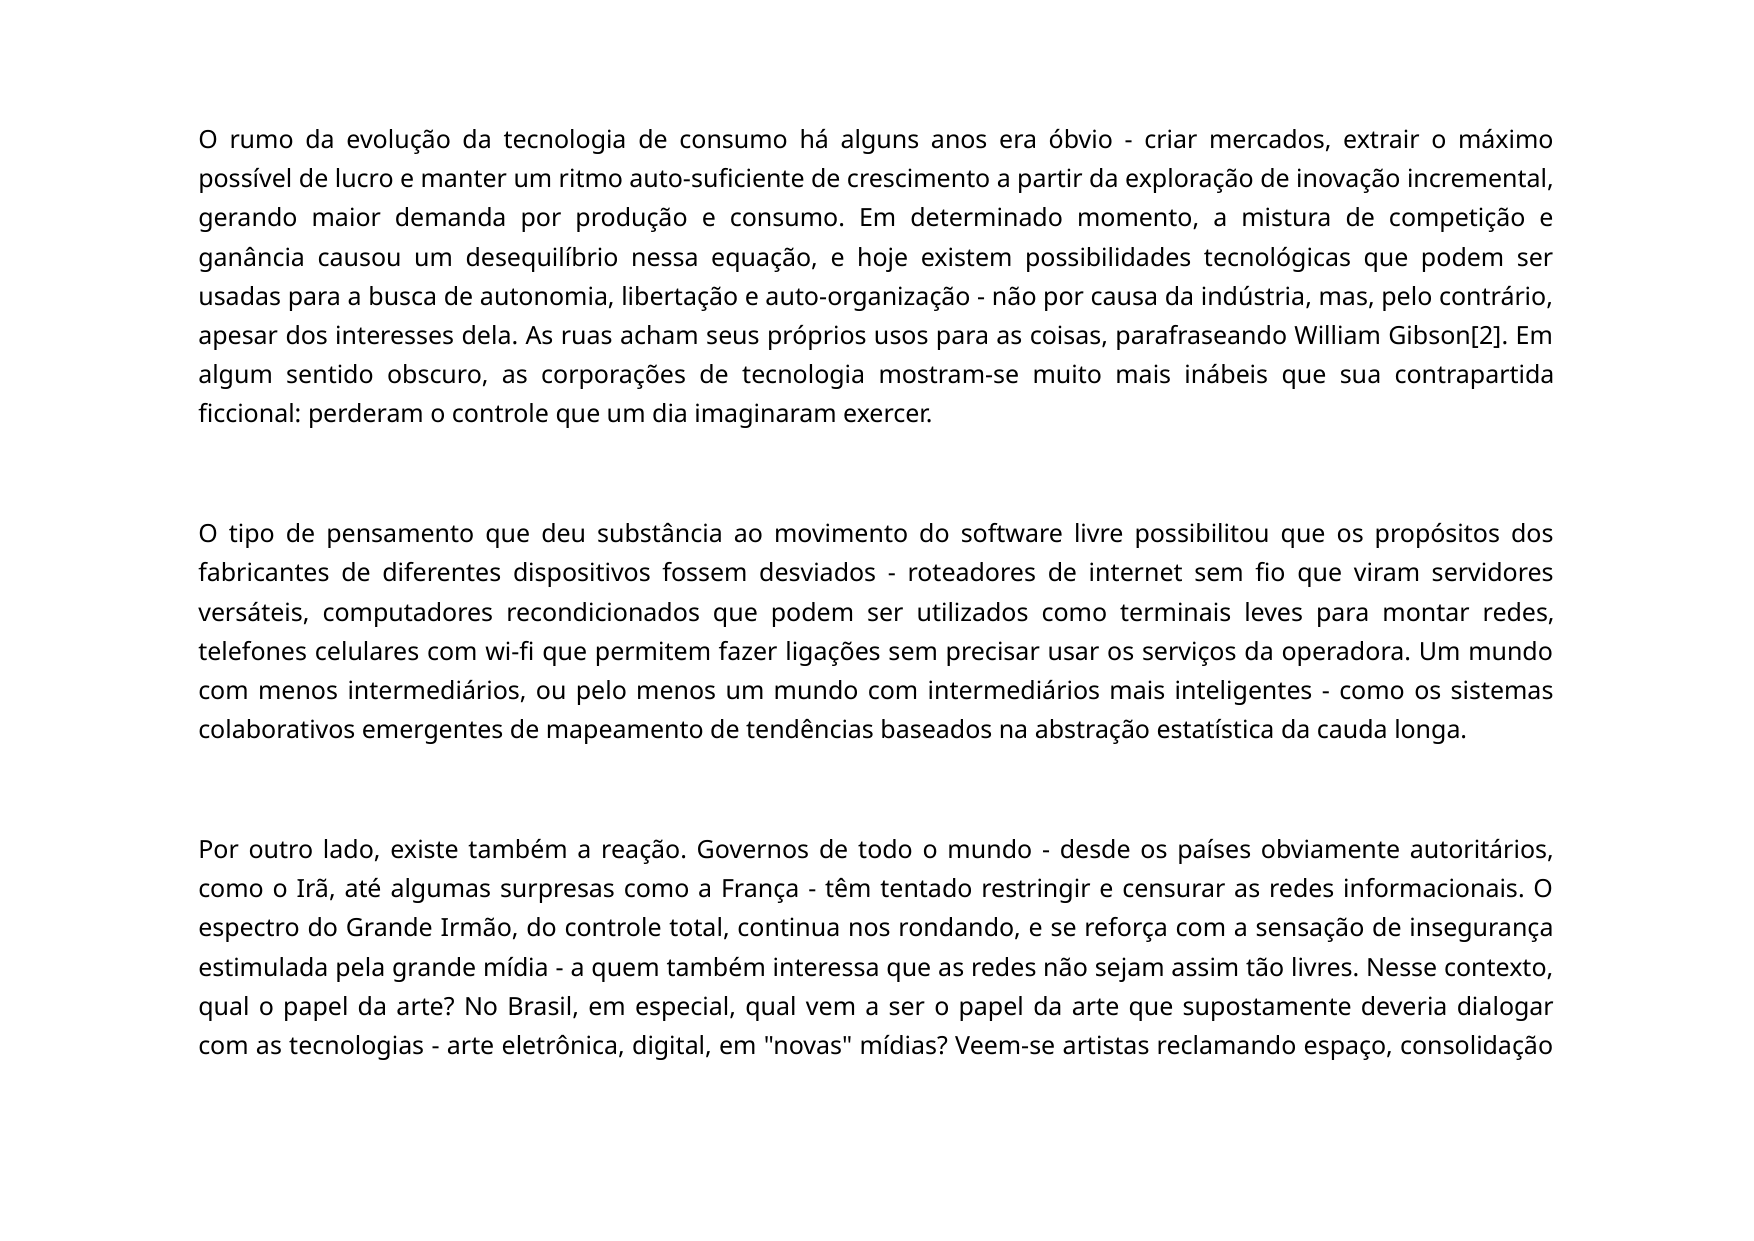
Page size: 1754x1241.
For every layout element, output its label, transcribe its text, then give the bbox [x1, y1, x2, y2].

text O rumo da evolução da tecnologia de consumo há alguns anos era óbvio - criar mercados, extrair o máximo possível de lucro e manter um ritmo auto-suficiente de crescimento a partir da exploração de inovação incremental, gerando maior demanda por produção e consumo. Em determinado momento, a mistura de competição e ganância causou um desequilíbrio nessa equação, e hoje existem possibilidades tecnológicas que podem ser usadas para a busca de autonomia, libertação e auto-organização - não por causa da indústria, mas, pelo contrário, apesar dos interesses dela. As ruas acham seus próprios usos para as coisas, parafraseando William Gibson[2]. Em algum sentido obscuro, as corporações de tecnologia mostram-se muito mais inábeis que sua contrapartida ficcional: perderam o controle que um dia imaginaram exercer. [198, 122, 1556, 430]
text O tipo de pensamento que deu substância ao movimento do software livre possibilitou que os propósitos dos fabricantes de diferentes dispositivos fossem desviados - roteadores de internet sem fio que viram servidores versáteis, computadores recondicionados que podem ser utilizados como terminais leves para montar redes, telefones celulares com wi-fi que permitem fazer ligações sem precisar usar os serviços da operadora. Um mundo com menos intermediários, ou pelo menos um mundo com intermediários mais inteligentes - como os sistemas colaborativos emergentes de mapeamento de tendências baseados na abstração estatística da cauda longa. [198, 516, 1556, 746]
text Por outro lado, existe também a reação. Governos de todo o mundo - desde os países obviamente autoritários, como o Irã, até algumas surpresas como a França - têm tentado restringir e censurar as redes informacionais. O espectro do Grande Irmão, do controle total, continua nos rondando, e se reforça com a sensação de insegurança estimulada pela grande mídia - a quem também interessa que as redes não sejam assim tão livres. Nesse contexto, qual o papel da arte? No Brasil, em especial, qual vem a ser o papel da arte que supostamente deveria dialogar com as tecnologias - arte eletrônica, digital, em "novas" mídias? Veem-se artistas reclamando espaço, consolidação [198, 832, 1556, 1062]
